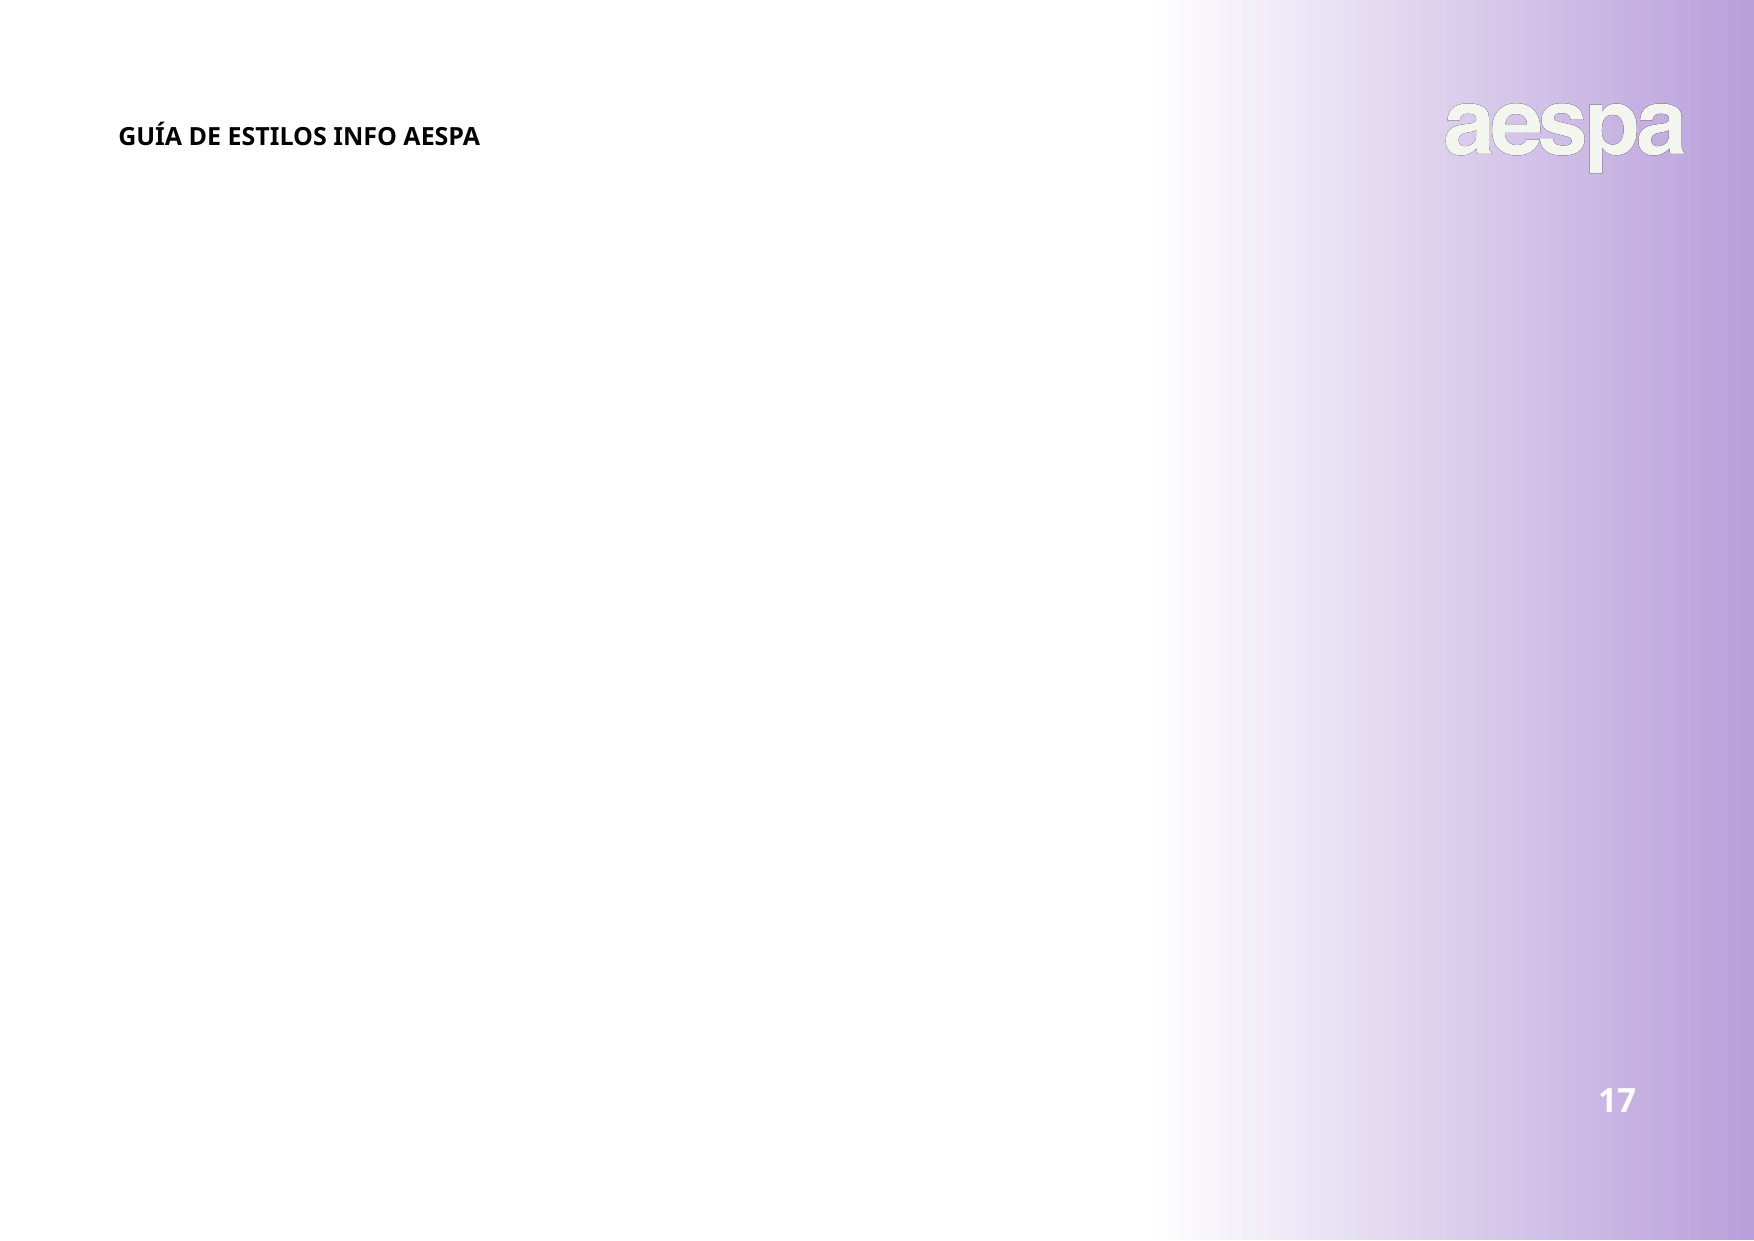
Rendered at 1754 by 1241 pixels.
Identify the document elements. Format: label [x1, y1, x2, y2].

picture [1428, 88, 1703, 187]
